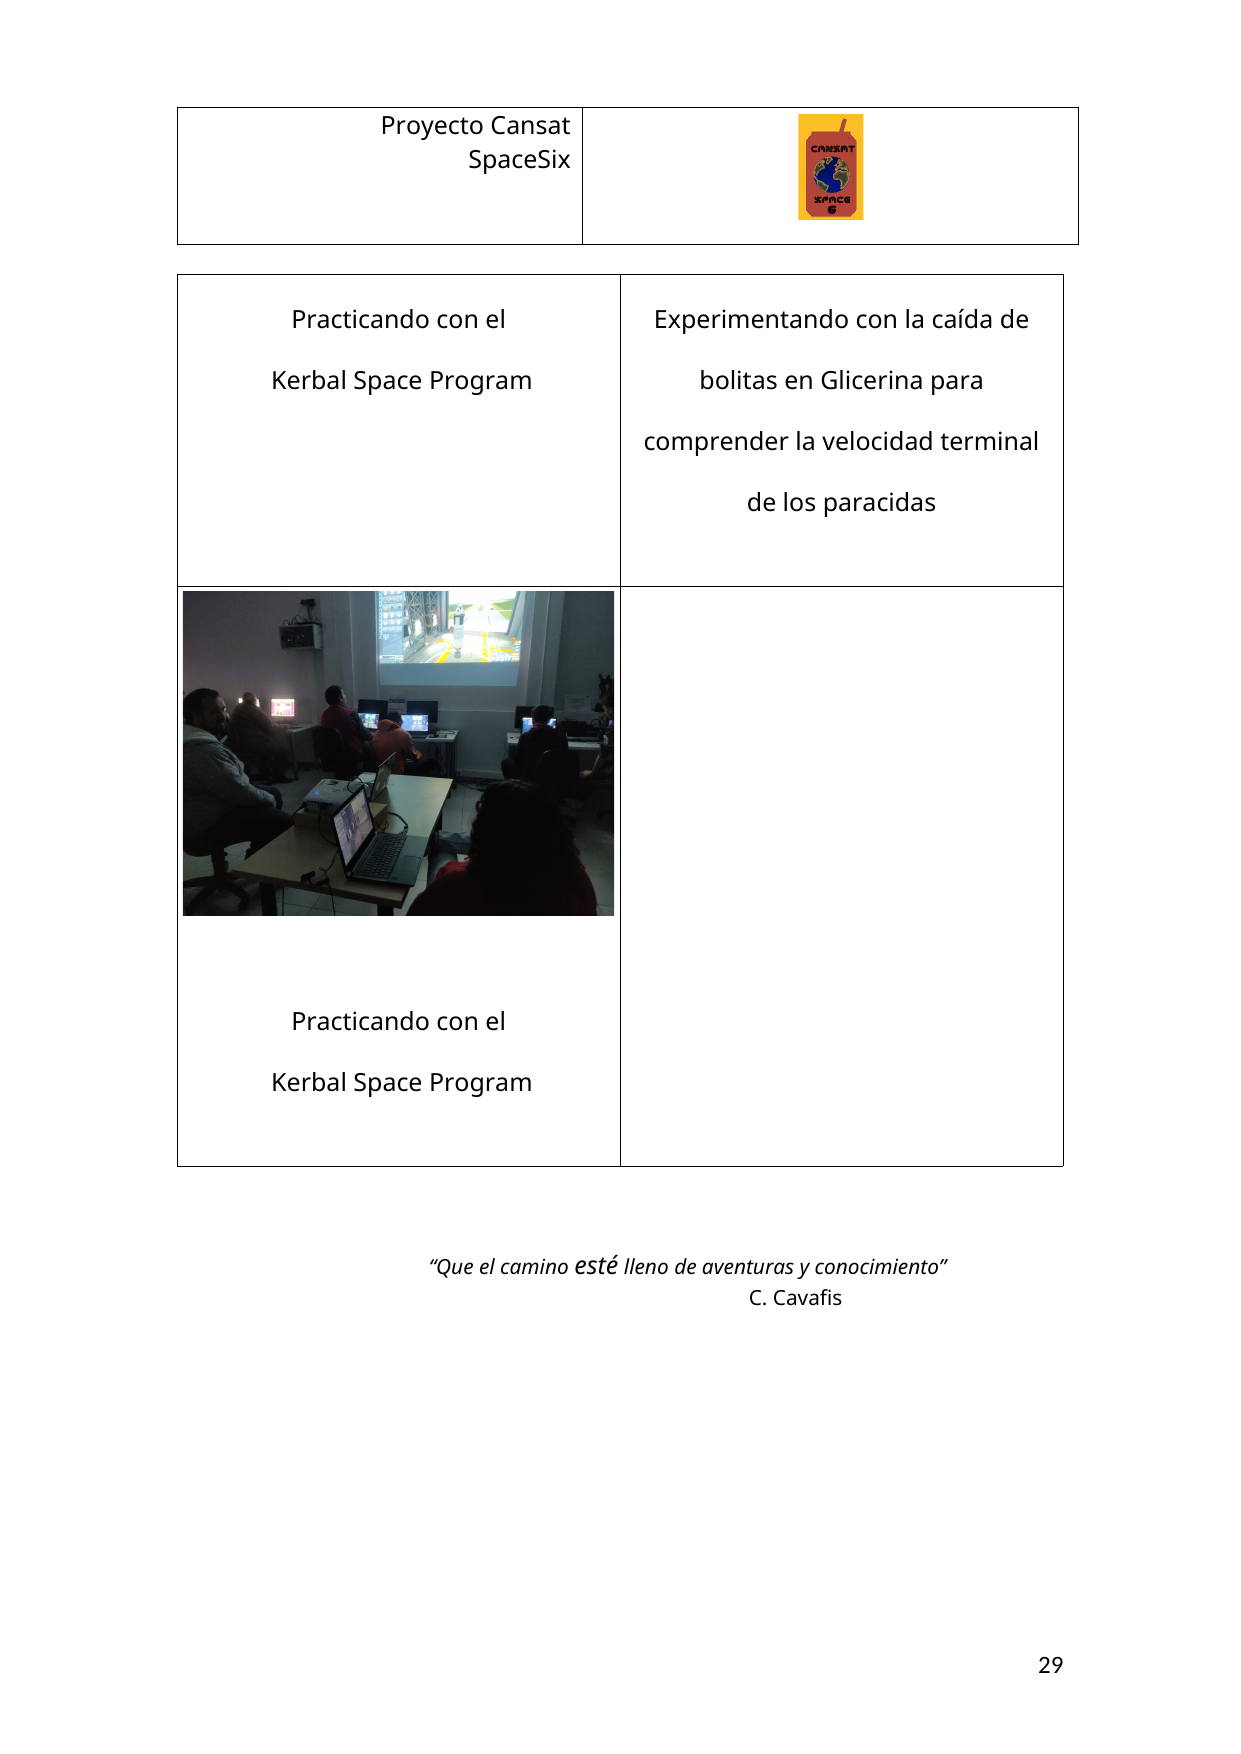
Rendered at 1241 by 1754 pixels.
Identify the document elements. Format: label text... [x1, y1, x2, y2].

table_cell Practicando con el Kerbal Space Program [178, 587, 620, 1166]
picture [798, 114, 864, 220]
list C. Cavafis [177, 1282, 1026, 1311]
table_cell [621, 587, 1063, 1166]
picture [182, 591, 615, 916]
list “Que el camino esté lleno de aventuras y conocimiento” [177, 1238, 1026, 1282]
table_cell Experimentando con la caída de bolitas en Glicerina para comprender la velocidad terminal de los paracidas [621, 275, 1063, 586]
table_cell Practicando con el Kerbal Space Program [178, 275, 620, 586]
